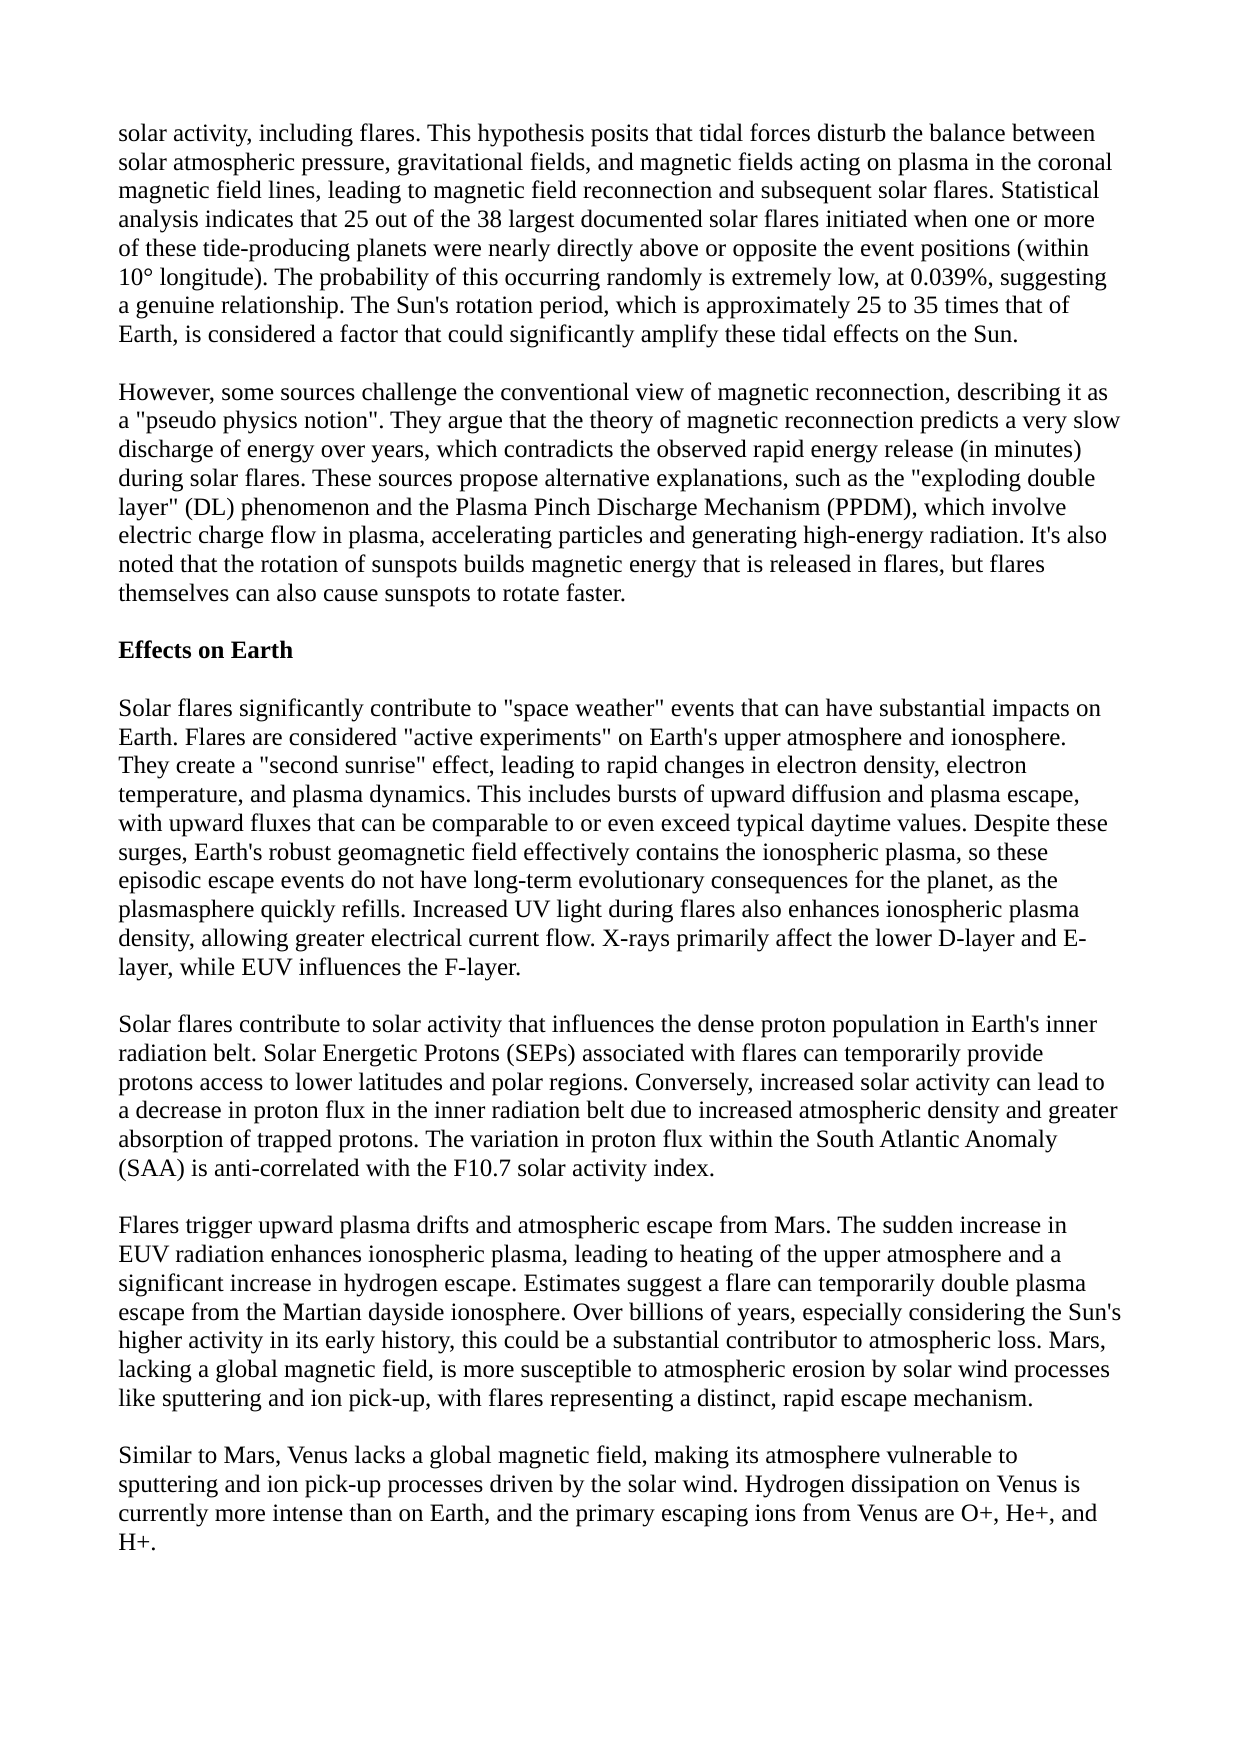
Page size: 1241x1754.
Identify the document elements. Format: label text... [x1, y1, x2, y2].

text Solar flares contribute to solar activity that influences the dense proton population in Earth's inner radiation belt. Solar Energetic Protons (SEPs) associated with flares can temporarily provide protons access to lower latitudes and polar regions. Conversely, increased solar activity can lead to a decrease in proton flux in the inner radiation belt due to increased atmospheric density and greater absorption of trapped protons. The variation in proton flux within the South Atlantic Anomaly (SAA) is anti-correlated with the F10.7 solar activity index. [118, 1009, 1122, 1182]
text However, some sources challenge the conventional view of magnetic reconnection, describing it as a "pseudo physics notion". They argue that the theory of magnetic reconnection predicts a very slow discharge of energy over years, which contradicts the observed rapid energy release (in minutes) during solar flares. These sources propose alternative explanations, such as the "exploding double layer" (DL) phenomenon and the Plasma Pinch Discharge Mechanism (PPDM), which involve electric charge flow in plasma, accelerating particles and generating high-energy radiation. It's also noted that the rotation of sunspots builds magnetic energy that is released in flares, but flares themselves can also cause sunspots to rotate faster. [118, 377, 1122, 607]
text Effects on Earth [118, 636, 1122, 664]
text Solar flares significantly contribute to "space weather" events that can have substantial impacts on Earth. Flares are considered "active experiments" on Earth's upper atmosphere and ionosphere. They create a "second sunrise" effect, leading to rapid changes in electron density, electron temperature, and plasma dynamics. This includes bursts of upward diffusion and plasma escape, with upward fluxes that can be comparable to or even exceed typical daytime values. Despite these surges, Earth's robust geomagnetic field effectively contains the ionospheric plasma, so these episodic escape events do not have long-term evolutionary consequences for the planet, as the plasmasphere quickly refills. Increased UV light during flares also enhances ionospheric plasma density, allowing greater electrical current flow. X-rays primarily affect the lower D-layer and E-layer, while EUV influences the F-layer. [118, 693, 1122, 981]
text Flares trigger upward plasma drifts and atmospheric escape from Mars. The sudden increase in EUV radiation enhances ionospheric plasma, leading to heating of the upper atmosphere and a significant increase in hydrogen escape. Estimates suggest a flare can temporarily double plasma escape from the Martian dayside ionosphere. Over billions of years, especially considering the Sun's higher activity in its early history, this could be a substantial contributor to atmospheric loss. Mars, lacking a global magnetic field, is more susceptible to atmospheric erosion by solar wind processes like sputtering and ion pick-up, with flares representing a distinct, rapid escape mechanism. [118, 1211, 1122, 1412]
text solar activity, including flares. This hypothesis posits that tidal forces disturb the balance between solar atmospheric pressure, gravitational fields, and magnetic fields acting on plasma in the coronal magnetic field lines, leading to magnetic field reconnection and subsequent solar flares. Statistical analysis indicates that 25 out of the 38 largest documented solar flares initiated when one or more of these tide-producing planets were nearly directly above or opposite the event positions (within 10° longitude). The probability of this occurring randomly is extremely low, at 0.039%, suggesting a genuine relationship. The Sun's rotation period, which is approximately 25 to 35 times that of Earth, is considered a factor that could significantly amplify these tidal effects on the Sun. [118, 118, 1122, 348]
text Similar to Mars, Venus lacks a global magnetic field, making its atmosphere vulnerable to sputtering and ion pick-up processes driven by the solar wind. Hydrogen dissipation on Venus is currently more intense than on Earth, and the primary escaping ions from Venus are O+, He+, and H+. [118, 1441, 1122, 1556]
